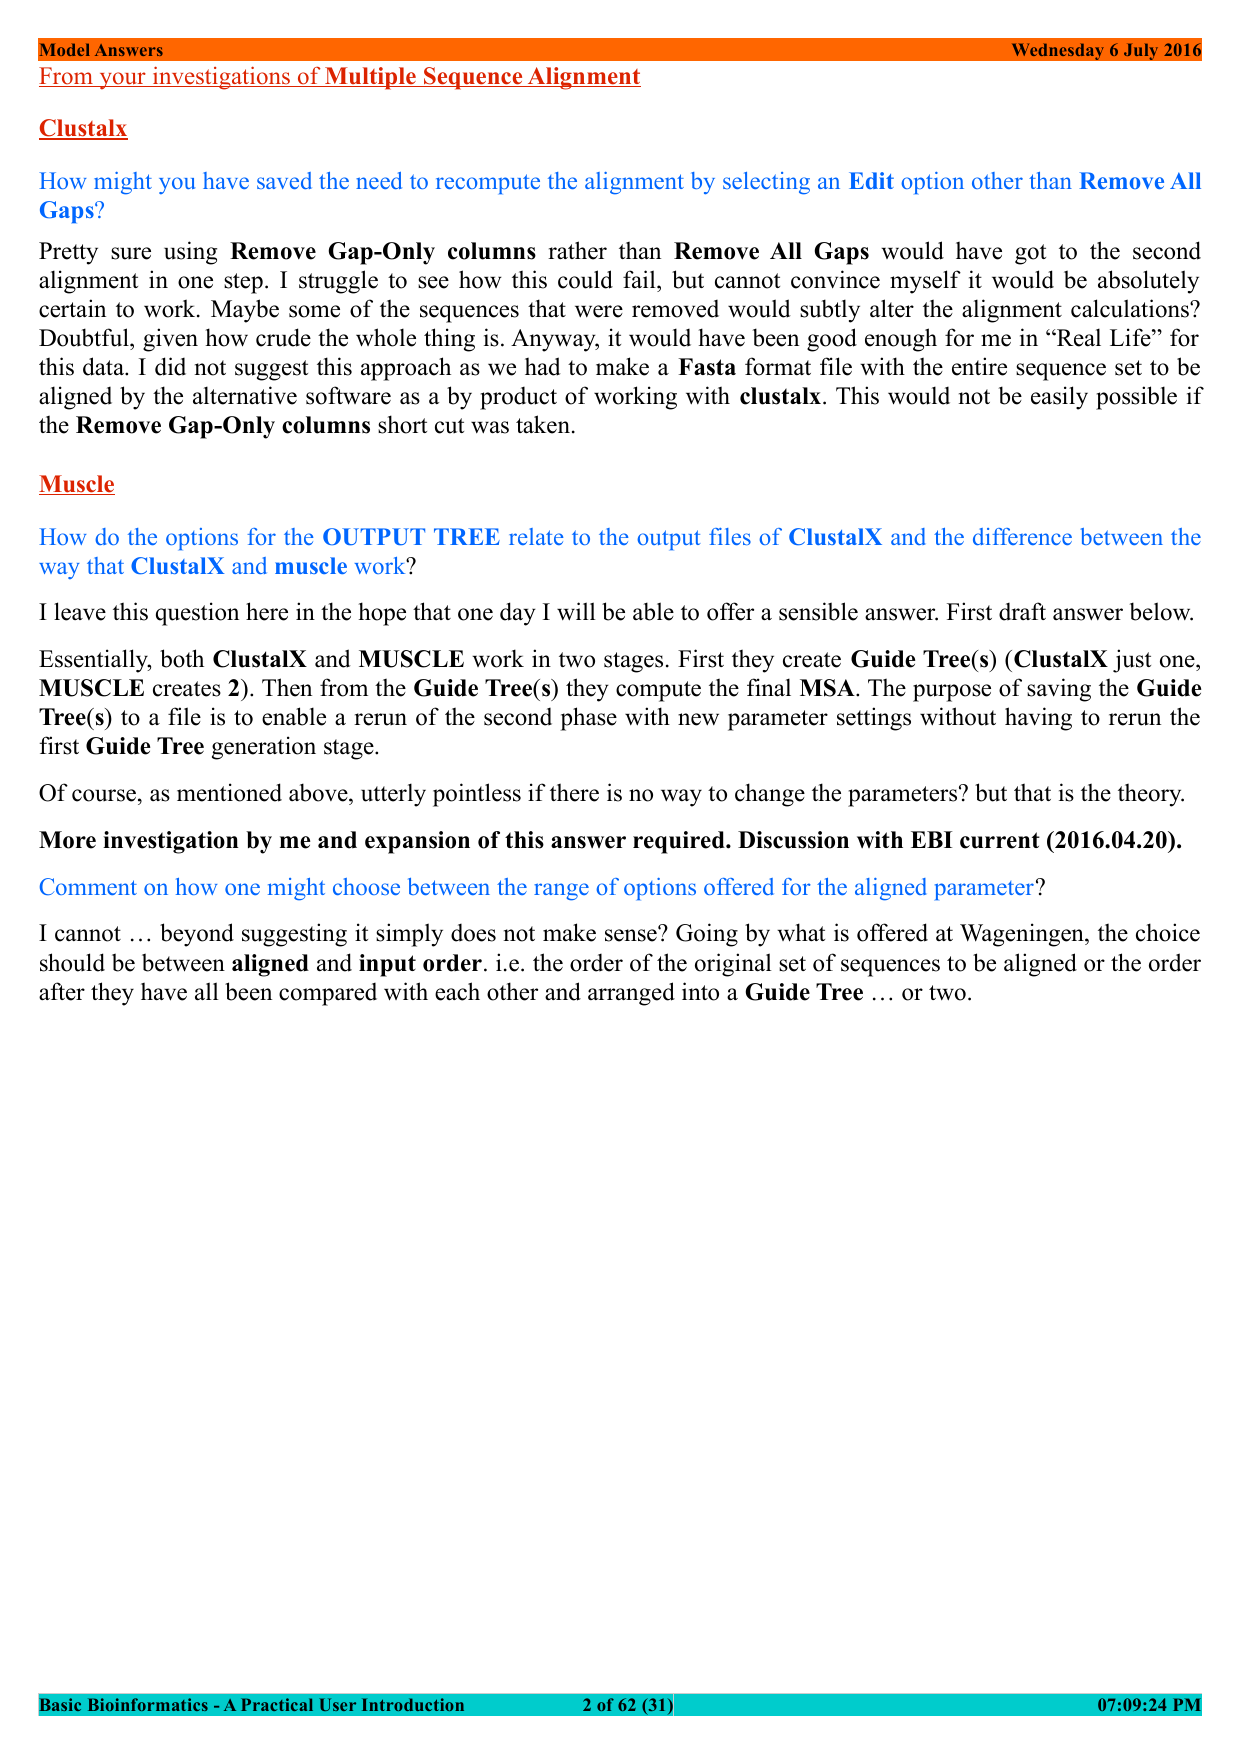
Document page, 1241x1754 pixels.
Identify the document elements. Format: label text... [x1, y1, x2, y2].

text Of course, as mentioned above, utterly pointless if there is no way to change the parameters? but that is the theory. [38, 778, 1202, 807]
text Muscle [38, 469, 1202, 498]
text How might you have saved the need to recompute the alignment by selecting an Edit option other than Remove All Gaps? [38, 166, 1202, 224]
text More investigation by me and expansion of this answer required. Discussion with EBI current (2016.04.20). [38, 825, 1202, 854]
text I cannot … beyond suggesting it simply does not make sense? Going by what is offered at Wageningen, the choice should be between aligned and input order. i.e. the order of the original set of sequences to be aligned or the order after they have all been compared with each other and arranged into a Guide Tree … or two. [38, 918, 1202, 1006]
text How do the options for the OUTPUT TREE relate to the output files of ClustalX and the difference between the way that ClustalX and muscle work? [38, 521, 1202, 579]
text From your investigations of Multiple Sequence Alignment [38, 61, 1202, 89]
text Essentially, both ClustalX and MUSCLE work in two stages. First they create Guide Tree(s) (ClustalX just one, MUSCLE creates 2). Then from the Guide Tree(s) they compute the final MSA. The purpose of saving the Guide Tree(s) to a file is to enable a rerun of the second phase with new parameter settings without having to rerun the first Guide Tree generation stage. [38, 644, 1202, 760]
text Comment on how one might choose between the range of options offered for the aligned parameter? [38, 872, 1202, 901]
text Pretty sure using Remove Gap-Only columns rather than Remove All Gaps would have got to the second alignment in one step. I struggle to see how this could fail, but cannot convince myself it would be absolutely certain to work. Maybe some of the sequences that were removed would subtly alter the alignment calculations? Doubtful, given how crude the whole thing is. Anyway, it would have been good enough for me in “Real Life” for this data. I did not suggest this approach as we had to make a Fasta format file with the entire sequence set to be aligned by the alternative software as a by product of working with clustalx. This would not be easily possible if the Remove Gap-Only columns short cut was taken. [38, 236, 1202, 439]
text I leave this question here in the hope that one day I will be able to offer a sensible answer. First draft answer below. [38, 597, 1202, 626]
text Clustalx [38, 113, 1202, 142]
